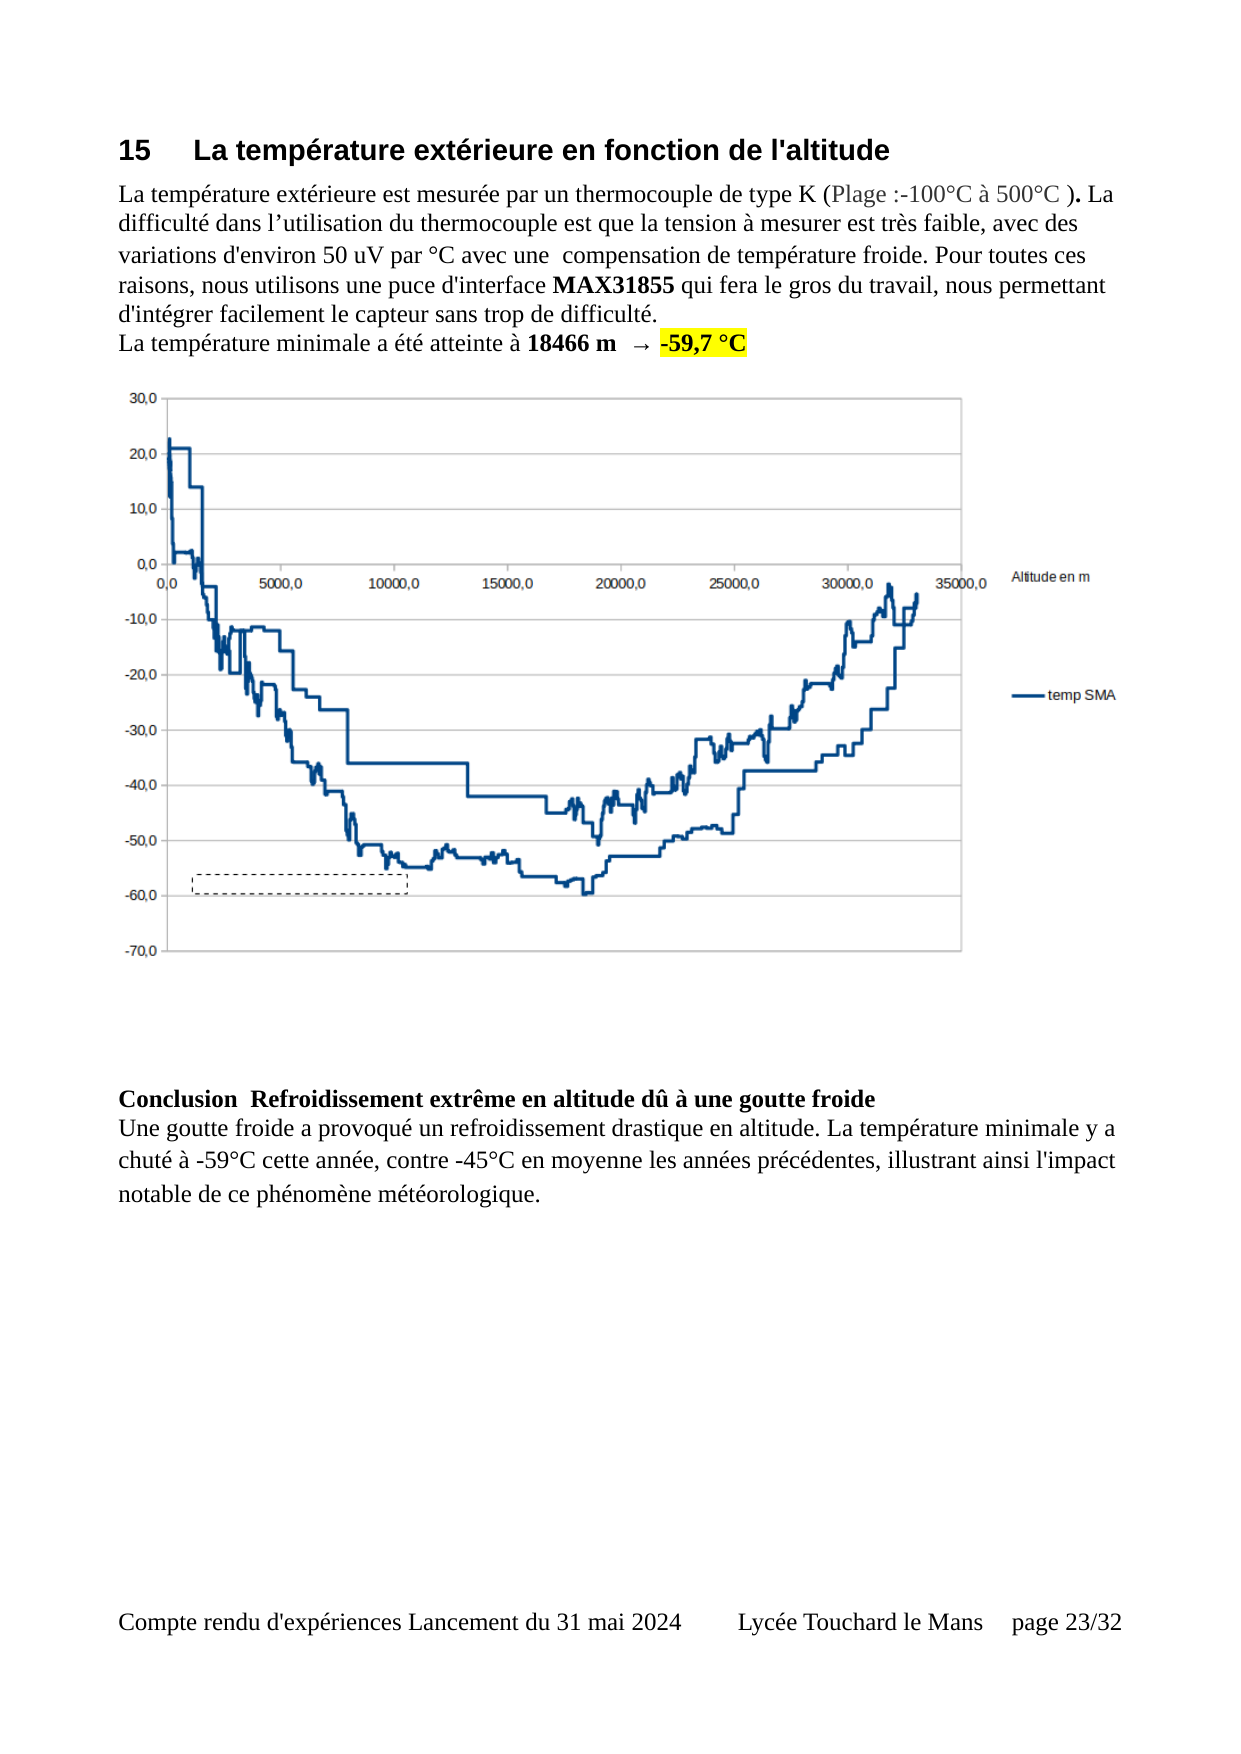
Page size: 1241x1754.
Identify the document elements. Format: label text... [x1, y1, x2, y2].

text Conclusion Refroidissement extrême en altitude dû à une goutte froide [118, 1084, 1122, 1113]
text La température extérieure est mesurée par un thermocouple de type K (Plage :-100°C à 500°C ). La difficulté dans l’utilisation du thermocouple est que la tension à mesurer est très faible, avec des variations d'environ 50 uV par °C avec une compensation de température froide. Pour toutes ces raisons, nous utilisons une puce d'interface MAX31855 qui fera le gros du travail, nous permettant d'intégrer facilement le capteur sans trop de difficulté. [118, 179, 1122, 328]
text La température minimale a été atteinte à 18466 m → -59,7 °C [118, 328, 1122, 357]
text Une goutte froide a provoqué un refroidissement drastique en altitude. La température minimale y a chuté à -59°C cette année, contre -45°C en moyenne les années précédentes, illustrant ainsi l'impact notable de ce phénomène météorologique. [118, 1113, 1122, 1207]
subtitle La température extérieure en fonction de l'altitude [118, 133, 1122, 166]
picture [118, 385, 1123, 998]
